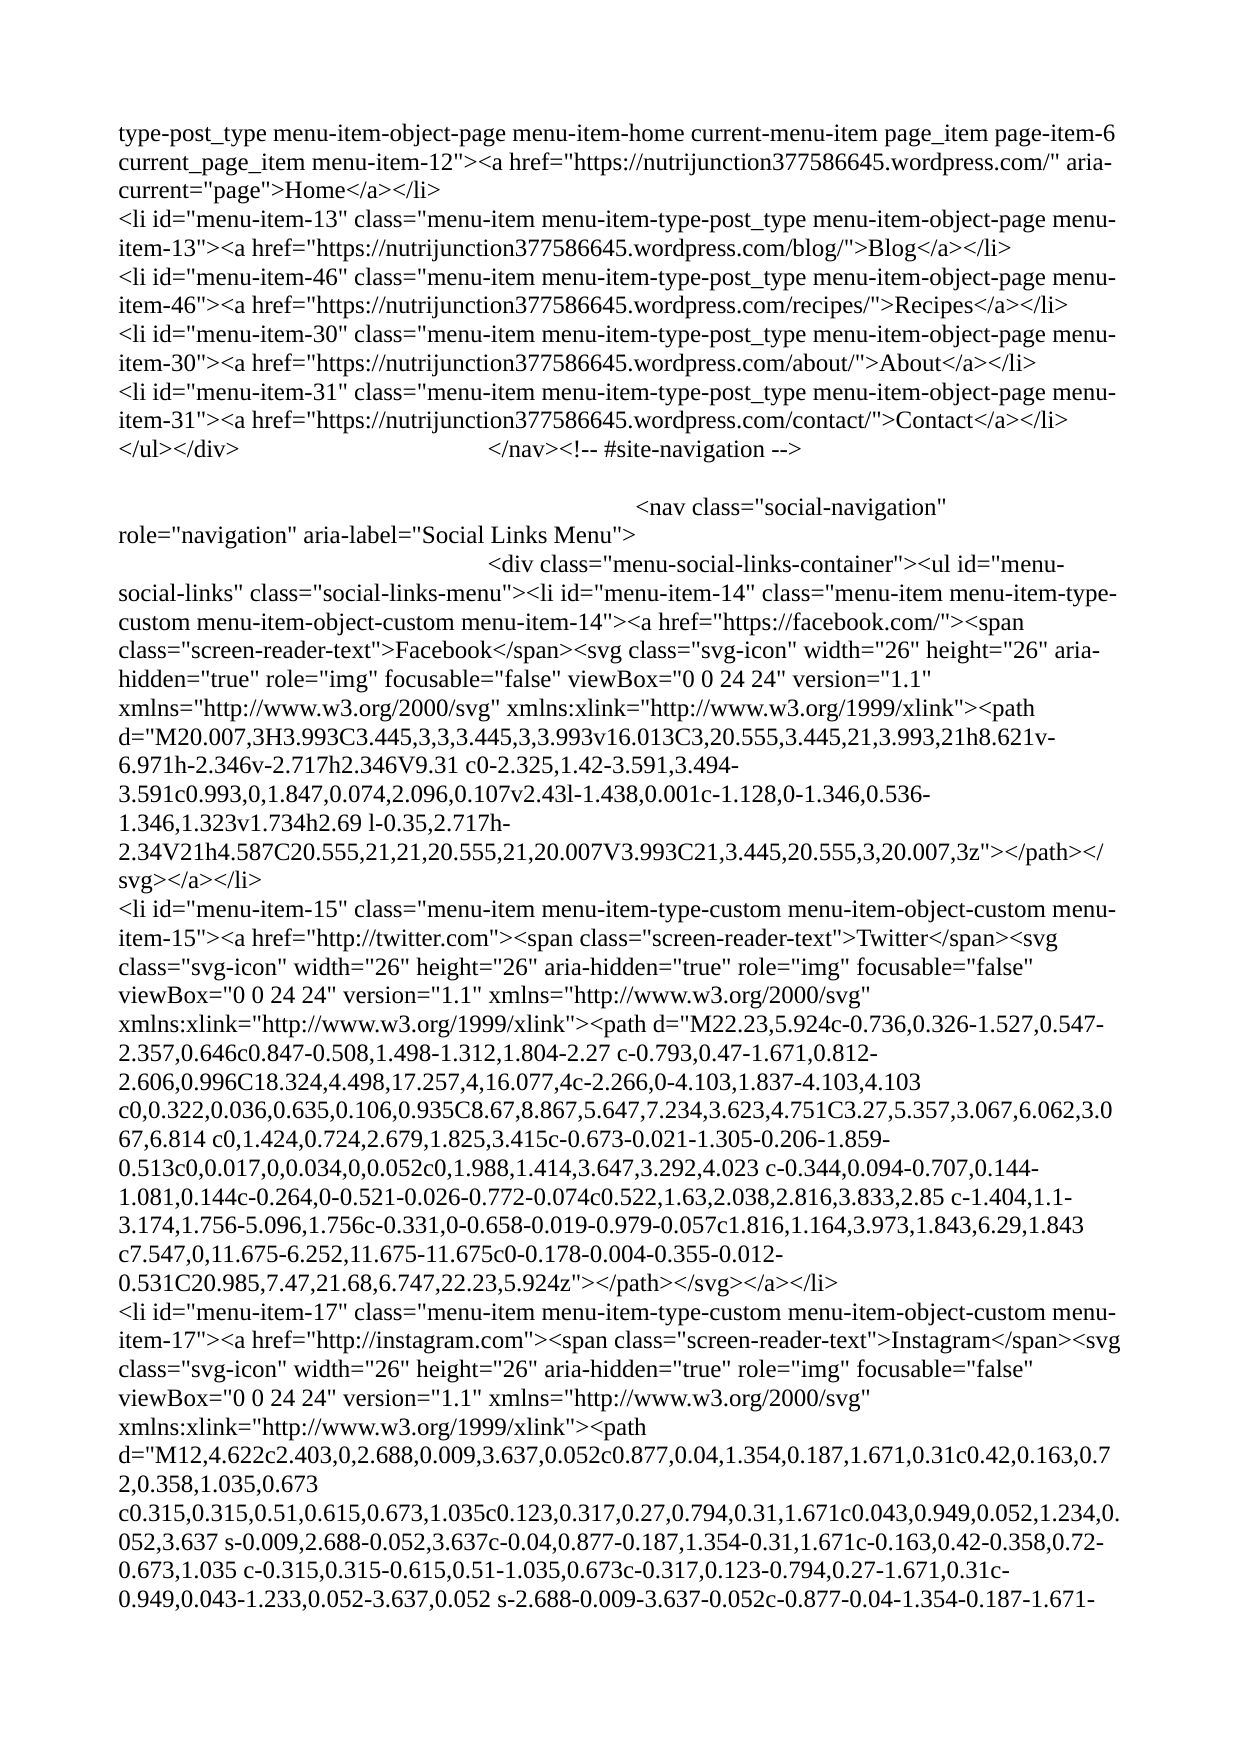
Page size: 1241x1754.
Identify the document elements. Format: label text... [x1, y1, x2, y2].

text </ul></div> </nav><!-- #site-navigation --> [118, 434, 1122, 463]
text type-post_type menu-item-object-page menu-item-home current-menu-item page_item page-item-6 current_page_item menu-item-12"><a href="https://nutrijunction377586645.wordpress.com/" aria-current="page">Home</a></li> [118, 118, 1122, 204]
text <li id="menu-item-31" class="menu-item menu-item-type-post_type menu-item-object-page menu-item-31"><a href="https://nutrijunction377586645.wordpress.com/contact/">Contact</a></li> [118, 377, 1122, 434]
text <li id="menu-item-15" class="menu-item menu-item-type-custom menu-item-object-custom menu-item-15"><a href="http://twitter.com"><span class="screen-reader-text">Twitter</span><svg class="svg-icon" width="26" height="26" aria-hidden="true" role="img" focusable="false" viewBox="0 0 24 24" version="1.1" xmlns="http://www.w3.org/2000/svg" xmlns:xlink="http://www.w3.org/1999/xlink"><path d="M22.23,5.924c-0.736,0.326-1.527,0.547-2.357,0.646c0.847-0.508,1.498-1.312,1.804-2.27 c-0.793,0.47-1.671,0.812-2.606,0.996C18.324,4.498,17.257,4,16.077,4c-2.266,0-4.103,1.837-4.103,4.103 c0,0.322,0.036,0.635,0.106,0.935C8.67,8.867,5.647,7.234,3.623,4.751C3.27,5.357,3.067,6.062,3.067,6.814 c0,1.424,0.724,2.679,1.825,3.415c-0.673-0.021-1.305-0.206-1.859-0.513c0,0.017,0,0.034,0,0.052c0,1.988,1.414,3.647,3.292,4.023 c-0.344,0.094-0.707,0.144-1.081,0.144c-0.264,0-0.521-0.026-0.772-0.074c0.522,1.63,2.038,2.816,3.833,2.85 c-1.404,1.1-3.174,1.756-5.096,1.756c-0.331,0-0.658-0.019-0.979-0.057c1.816,1.164,3.973,1.843,6.29,1.843 c7.547,0,11.675-6.252,11.675-11.675c0-0.178-0.004-0.355-0.012-0.531C20.985,7.47,21.68,6.747,22.23,5.924z"></path></svg></a></li> [118, 894, 1122, 1297]
text <li id="menu-item-46" class="menu-item menu-item-type-post_type menu-item-object-page menu-item-46"><a href="https://nutrijunction377586645.wordpress.com/recipes/">Recipes</a></li> [118, 262, 1122, 319]
text <li id="menu-item-30" class="menu-item menu-item-type-post_type menu-item-object-page menu-item-30"><a href="https://nutrijunction377586645.wordpress.com/about/">About</a></li> [118, 319, 1122, 377]
text <li id="menu-item-13" class="menu-item menu-item-type-post_type menu-item-object-page menu-item-13"><a href="https://nutrijunction377586645.wordpress.com/blog/">Blog</a></li> [118, 204, 1122, 262]
text <div class="menu-social-links-container"><ul id="menu-social-links" class="social-links-menu"><li id="menu-item-14" class="menu-item menu-item-type-custom menu-item-object-custom menu-item-14"><a href="https://facebook.com/"><span class="screen-reader-text">Facebook</span><svg class="svg-icon" width="26" height="26" aria-hidden="true" role="img" focusable="false" viewBox="0 0 24 24" version="1.1" xmlns="http://www.w3.org/2000/svg" xmlns:xlink="http://www.w3.org/1999/xlink"><path d="M20.007,3H3.993C3.445,3,3,3.445,3,3.993v16.013C3,20.555,3.445,21,3.993,21h8.621v-6.971h-2.346v-2.717h2.346V9.31 c0-2.325,1.42-3.591,3.494-3.591c0.993,0,1.847,0.074,2.096,0.107v2.43l-1.438,0.001c-1.128,0-1.346,0.536-1.346,1.323v1.734h2.69 l-0.35,2.717h-2.34V21h4.587C20.555,21,21,20.555,21,20.007V3.993C21,3.445,20.555,3,20.007,3z"></path></svg></a></li> [118, 549, 1122, 894]
text <li id="menu-item-17" class="menu-item menu-item-type-custom menu-item-object-custom menu-item-17"><a href="http://instagram.com"><span class="screen-reader-text">Instagram</span><svg class="svg-icon" width="26" height="26" aria-hidden="true" role="img" focusable="false" viewBox="0 0 24 24" version="1.1" xmlns="http://www.w3.org/2000/svg" xmlns:xlink="http://www.w3.org/1999/xlink"><path d="M12,4.622c2.403,0,2.688,0.009,3.637,0.052c0.877,0.04,1.354,0.187,1.671,0.31c0.42,0.163,0.72,0.358,1.035,0.673 c0.315,0.315,0.51,0.615,0.673,1.035c0.123,0.317,0.27,0.794,0.31,1.671c0.043,0.949,0.052,1.234,0.052,3.637 s-0.009,2.688-0.052,3.637c-0.04,0.877-0.187,1.354-0.31,1.671c-0.163,0.42-0.358,0.72-0.673,1.035 c-0.315,0.315-0.615,0.51-1.035,0.673c-0.317,0.123-0.794,0.27-1.671,0.31c-0.949,0.043-1.233,0.052-3.637,0.052 s-2.688-0.009-3.637-0.052c-0.877-0.04-1.354-0.187-1.671- [118, 1297, 1122, 1613]
text <nav class="social-navigation" role="navigation" aria-label="Social Links Menu"> [118, 492, 1122, 549]
